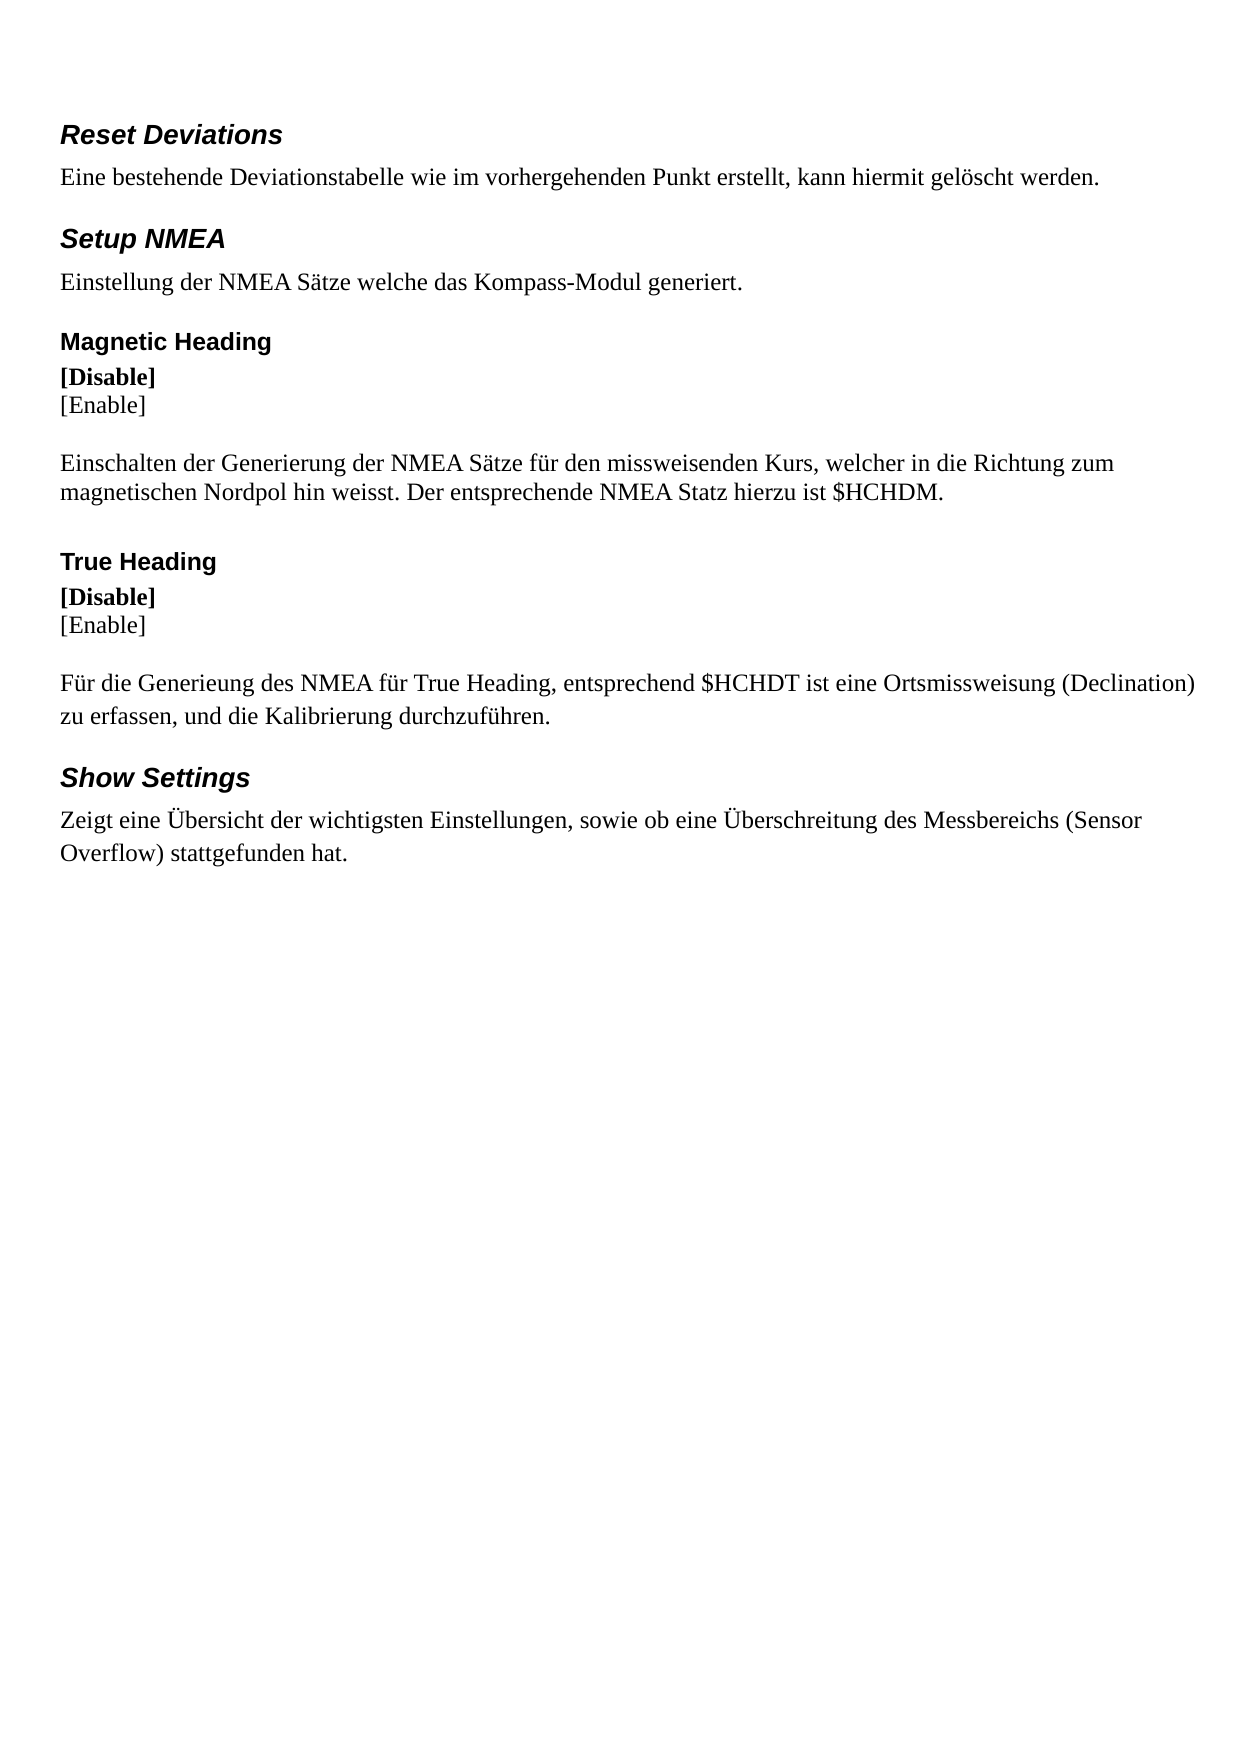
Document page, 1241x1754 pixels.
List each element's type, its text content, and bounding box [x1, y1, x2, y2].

text Einstellung der NMEA Sätze welche das Kompass-Modul generiert. [60, 267, 1207, 296]
text [Enable] [60, 610, 1207, 639]
subtitle Setup NMEA [60, 223, 1207, 254]
text [Enable] [60, 391, 1207, 419]
text [Disable] [60, 582, 1207, 610]
subtitle Reset Deviations [60, 118, 1207, 150]
text Einschalten der Generierung der NMEA Sätze für den missweisenden Kurs, welcher in die Richtung zum magnetischen Nordpol hin weisst. Der entsprechende NMEA Statz hierzu ist $HCHDM. [60, 448, 1207, 506]
subtitle Show Settings [60, 761, 1207, 793]
subtitle Magnetic Heading [60, 327, 1207, 356]
text Für die Generieung des NMEA für True Heading, entsprechend $HCHDT ist eine Ortsmissweisung (Declination) zu erfassen, und die Kalibrierung durchzuführen. [60, 668, 1207, 730]
text Zeigt eine Übersicht der wichtigsten Einstellungen, sowie ob eine Überschreitung des Messbereichs (Sensor Overflow) stattgefunden hat. [60, 805, 1207, 867]
text Eine bestehende Deviationstabelle wie im vorhergehenden Punkt erstellt, kann hiermit gelöscht werden. [60, 162, 1207, 191]
subtitle True Heading [60, 547, 1207, 575]
text [Disable] [60, 362, 1207, 391]
